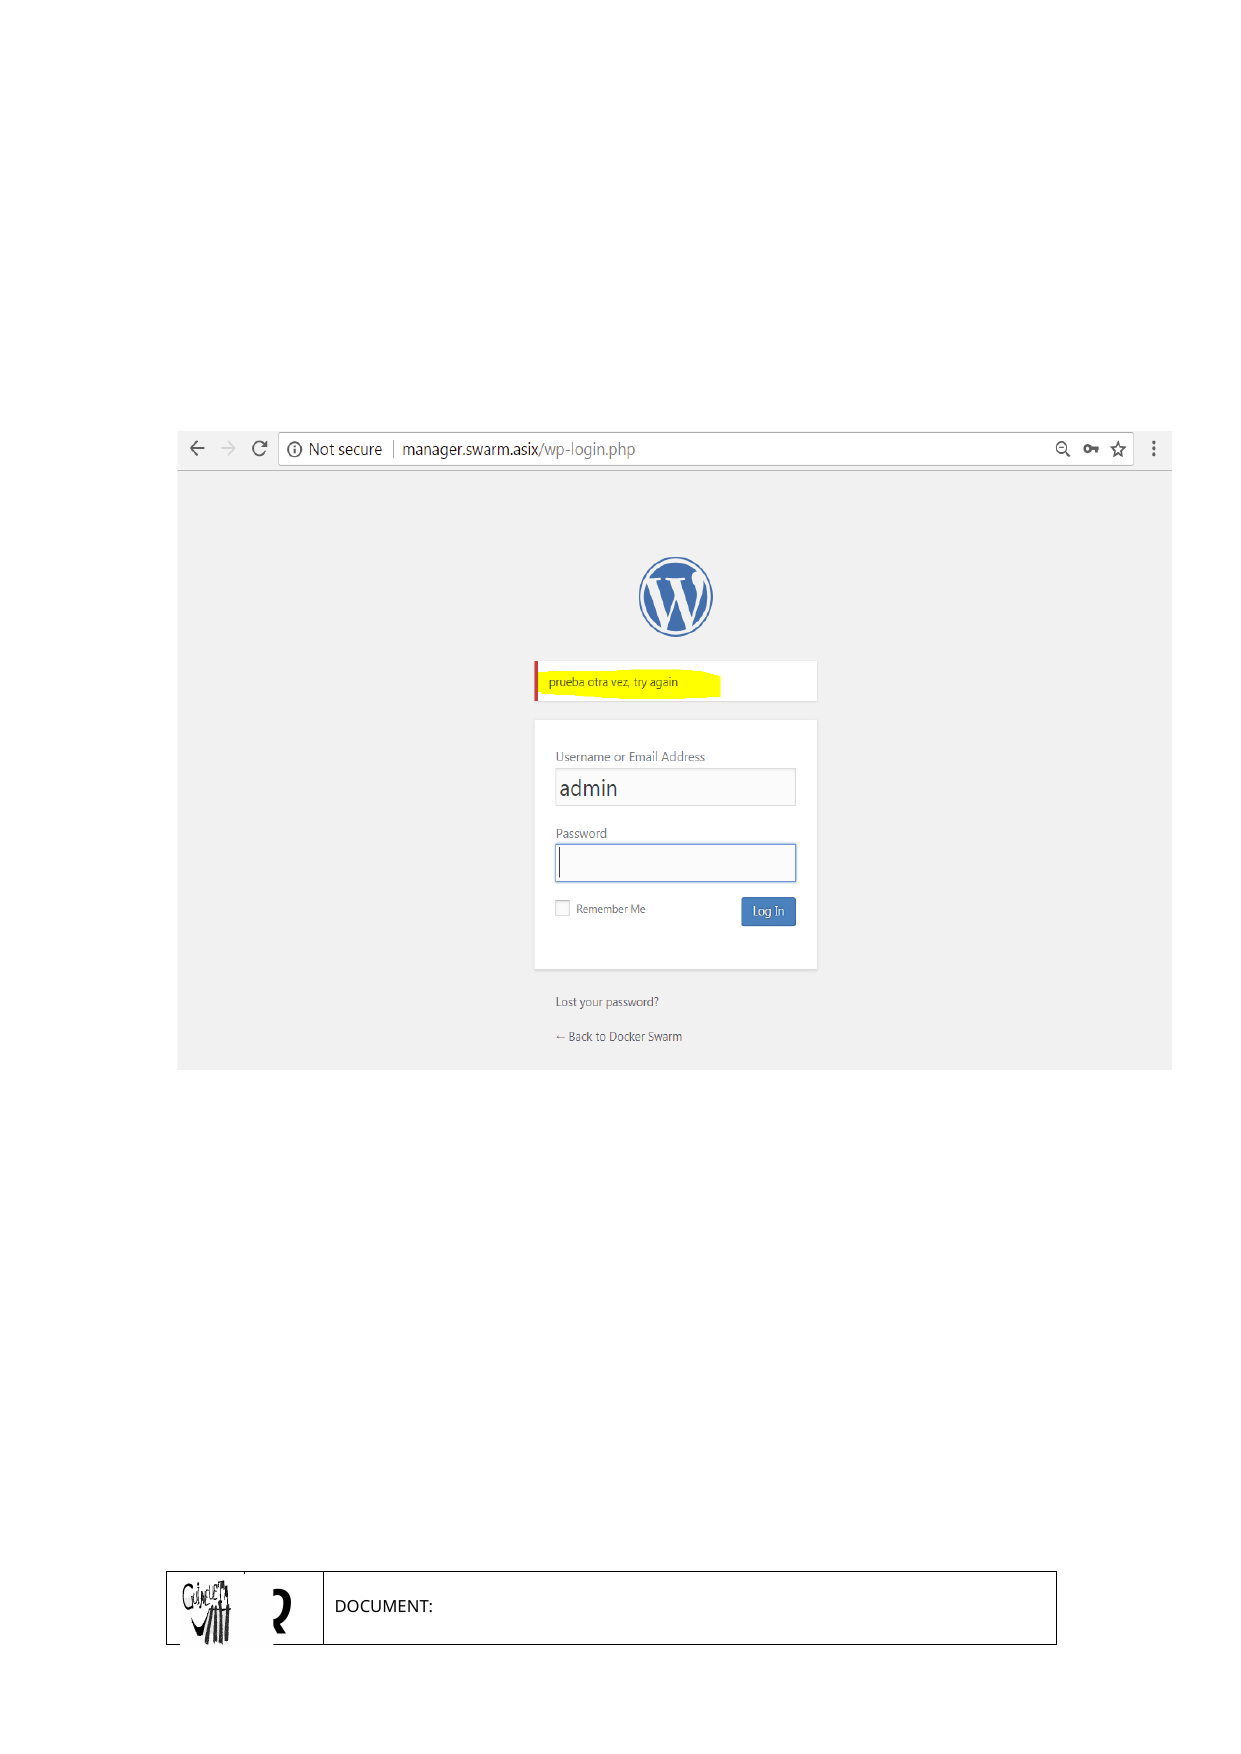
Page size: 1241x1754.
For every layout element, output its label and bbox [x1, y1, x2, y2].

picture [177, 431, 1172, 1070]
picture [180, 1574, 274, 1649]
